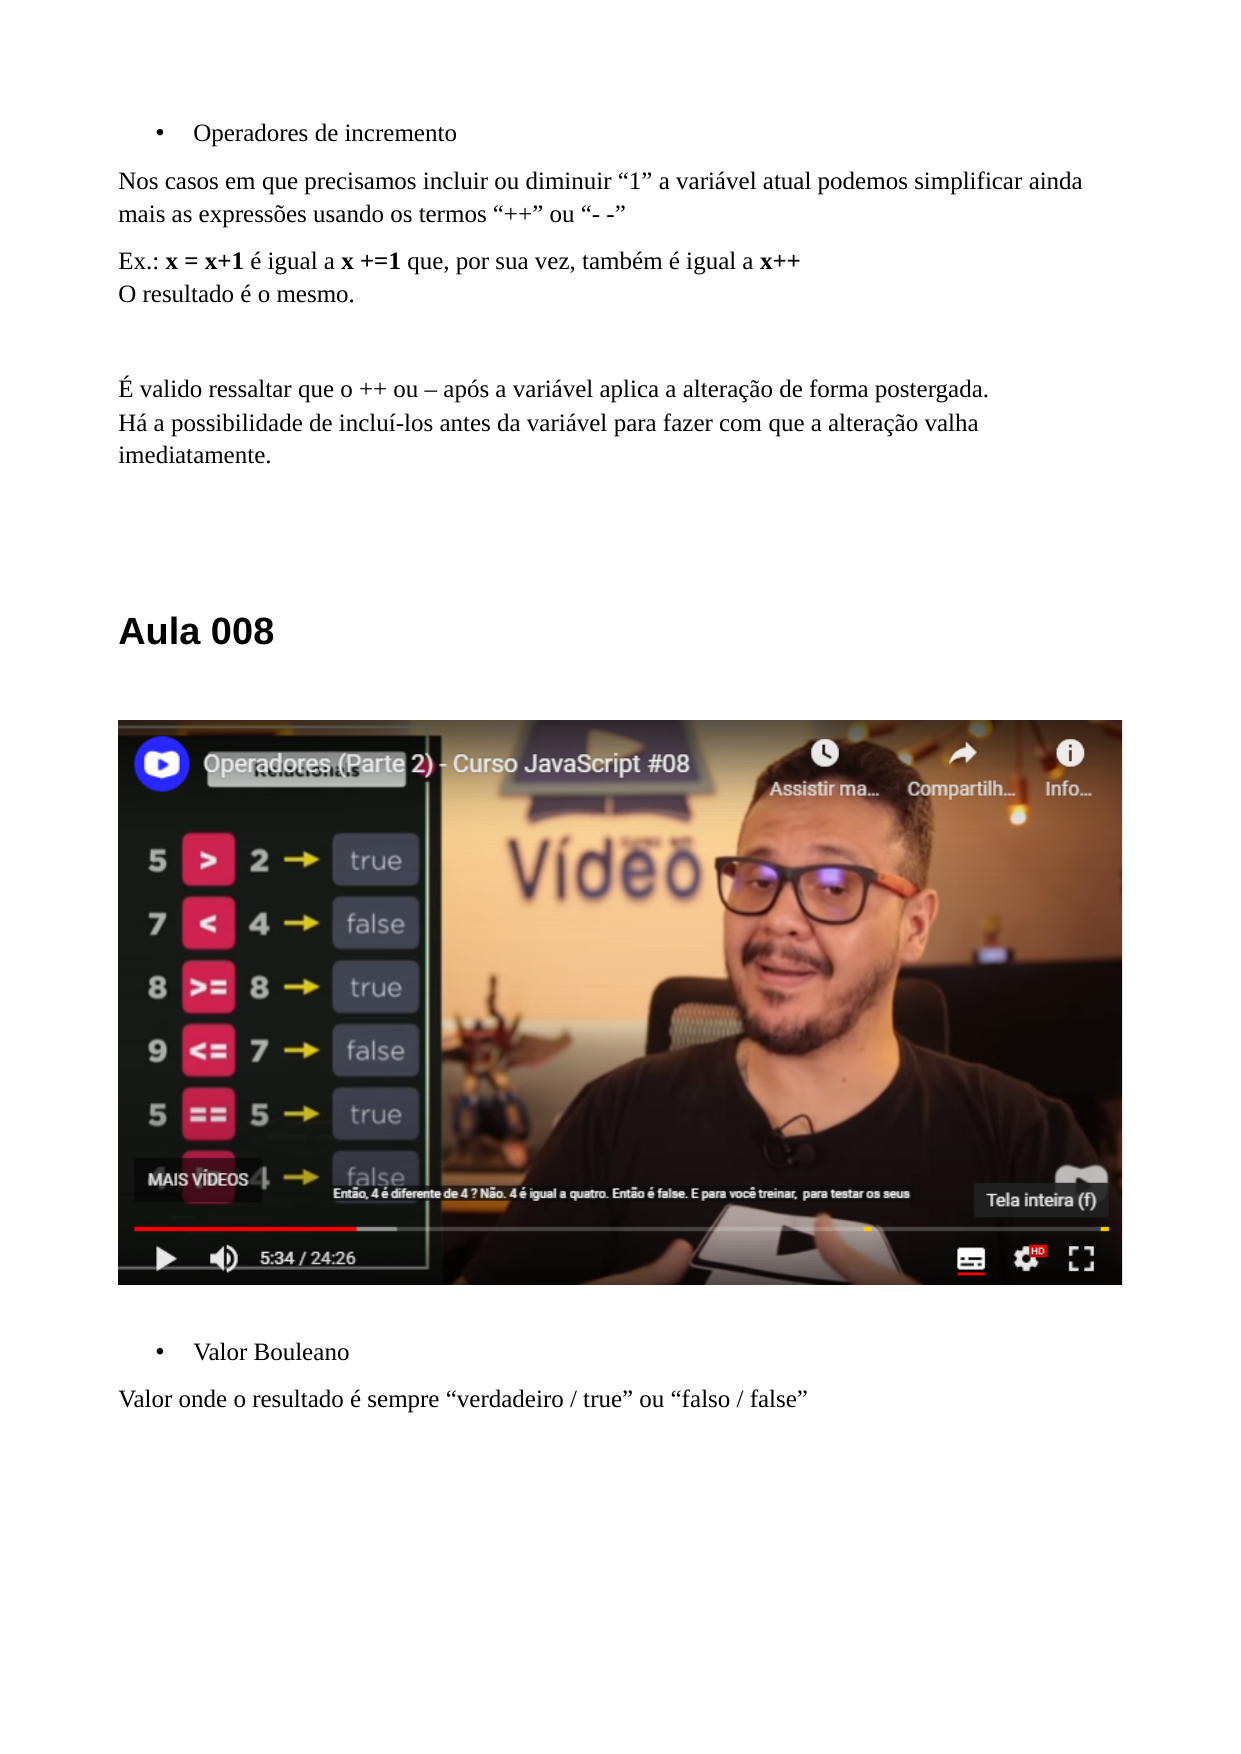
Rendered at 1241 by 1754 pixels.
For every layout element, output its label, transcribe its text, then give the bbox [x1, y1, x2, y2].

subtitle Aula 008 [118, 608, 1122, 652]
text Nos casos em que precisamos incluir ou diminuir “1” a variável atual podemos simplificar ainda mais as expressões usando os termos “++” ou “- -” [118, 166, 1122, 227]
text Valor onde o resultado é sempre “verdadeiro / true” ou “falso / false” [118, 1384, 1122, 1413]
list Operadores de incremento [156, 118, 1122, 147]
picture [118, 720, 1123, 1285]
text É valido ressaltar que o ++ ou – após a variável aplica a alteração de forma postergada. Há a possibilidade de incluí-los antes da variável para fazer com que a alteração valha imediatamente. [118, 374, 1122, 469]
text Ex.: x = x+1 é igual a x +=1 que, por sua vez, também é igual a x++ O resultado é o mesmo. [118, 246, 1122, 308]
list Valor Bouleano [156, 1337, 1122, 1366]
